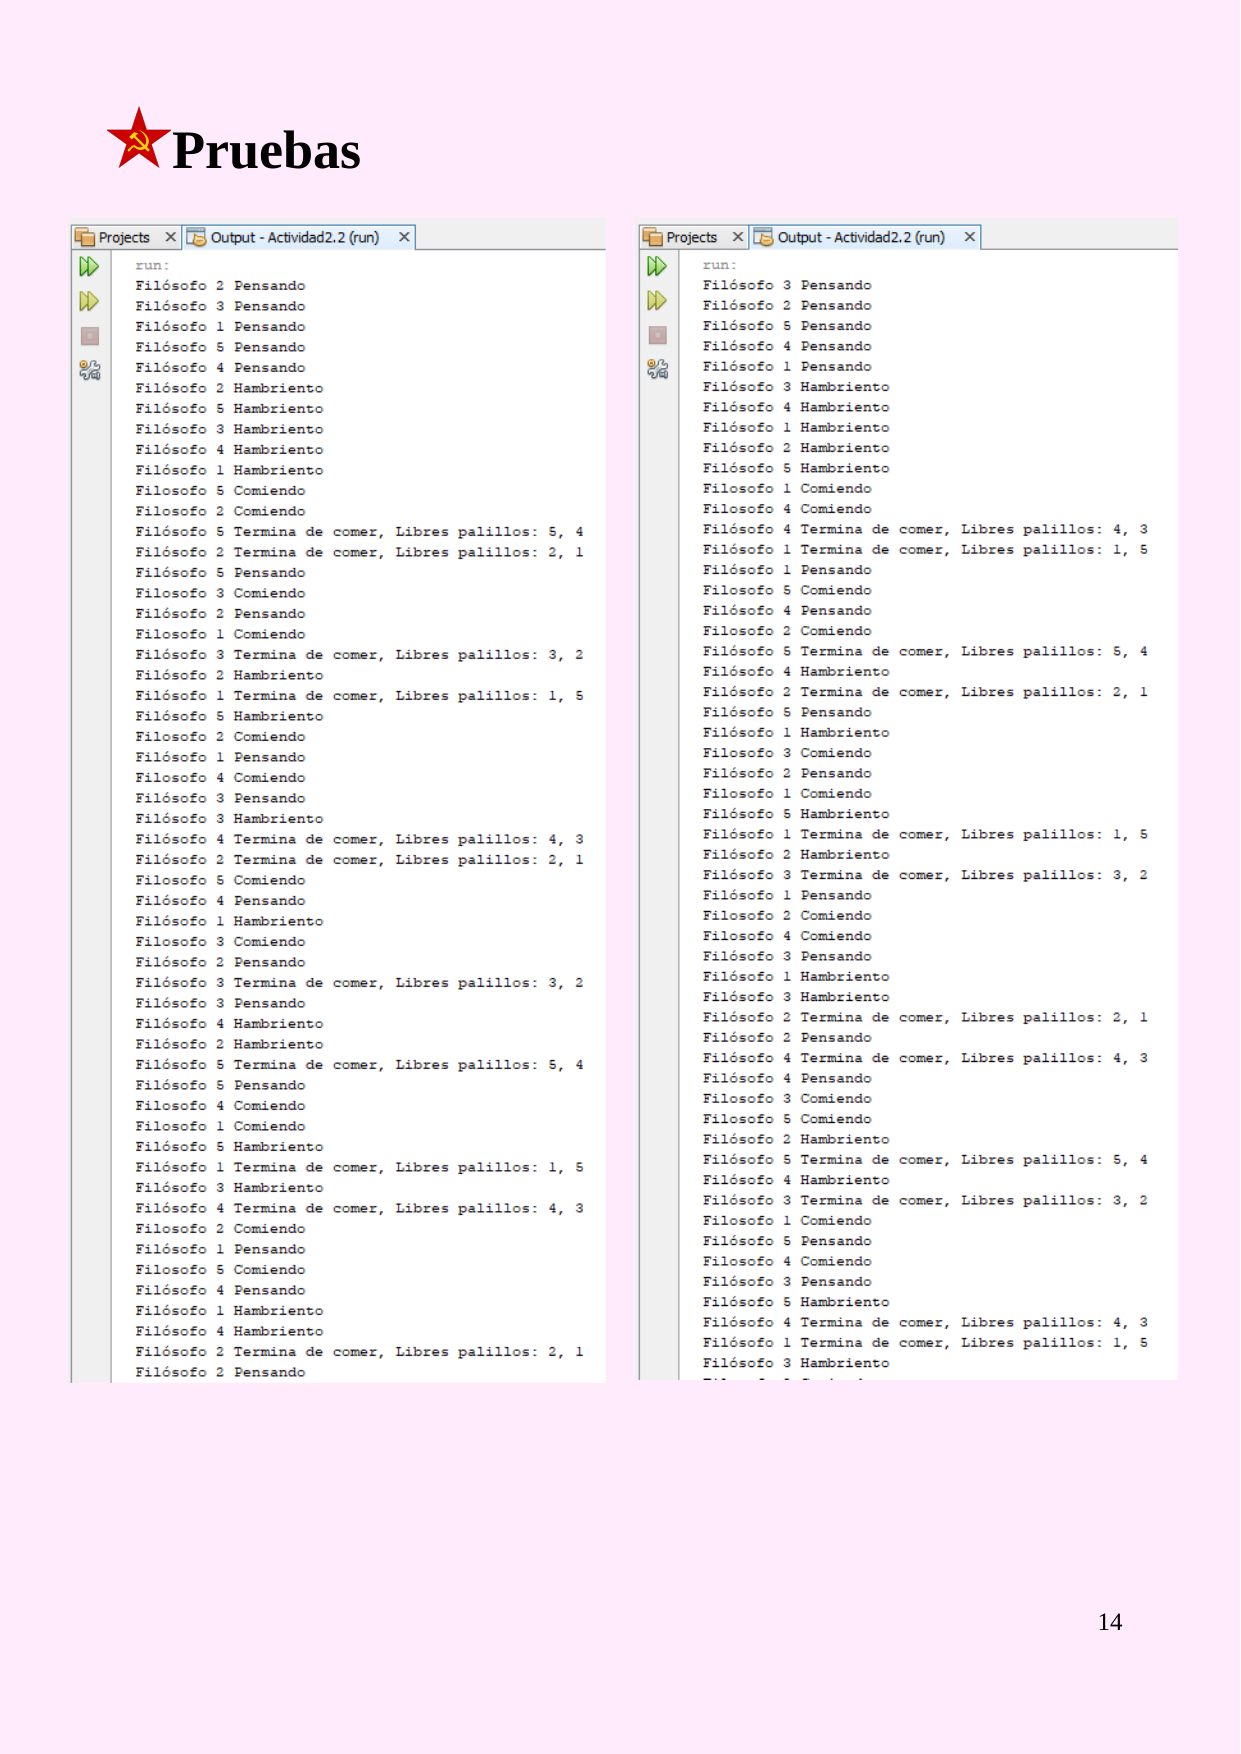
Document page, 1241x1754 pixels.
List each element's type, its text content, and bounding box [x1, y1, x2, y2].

picture [67, 217, 606, 1383]
text Pruebas [118, 118, 1122, 180]
picture [635, 217, 1179, 1380]
picture [106, 106, 172, 168]
